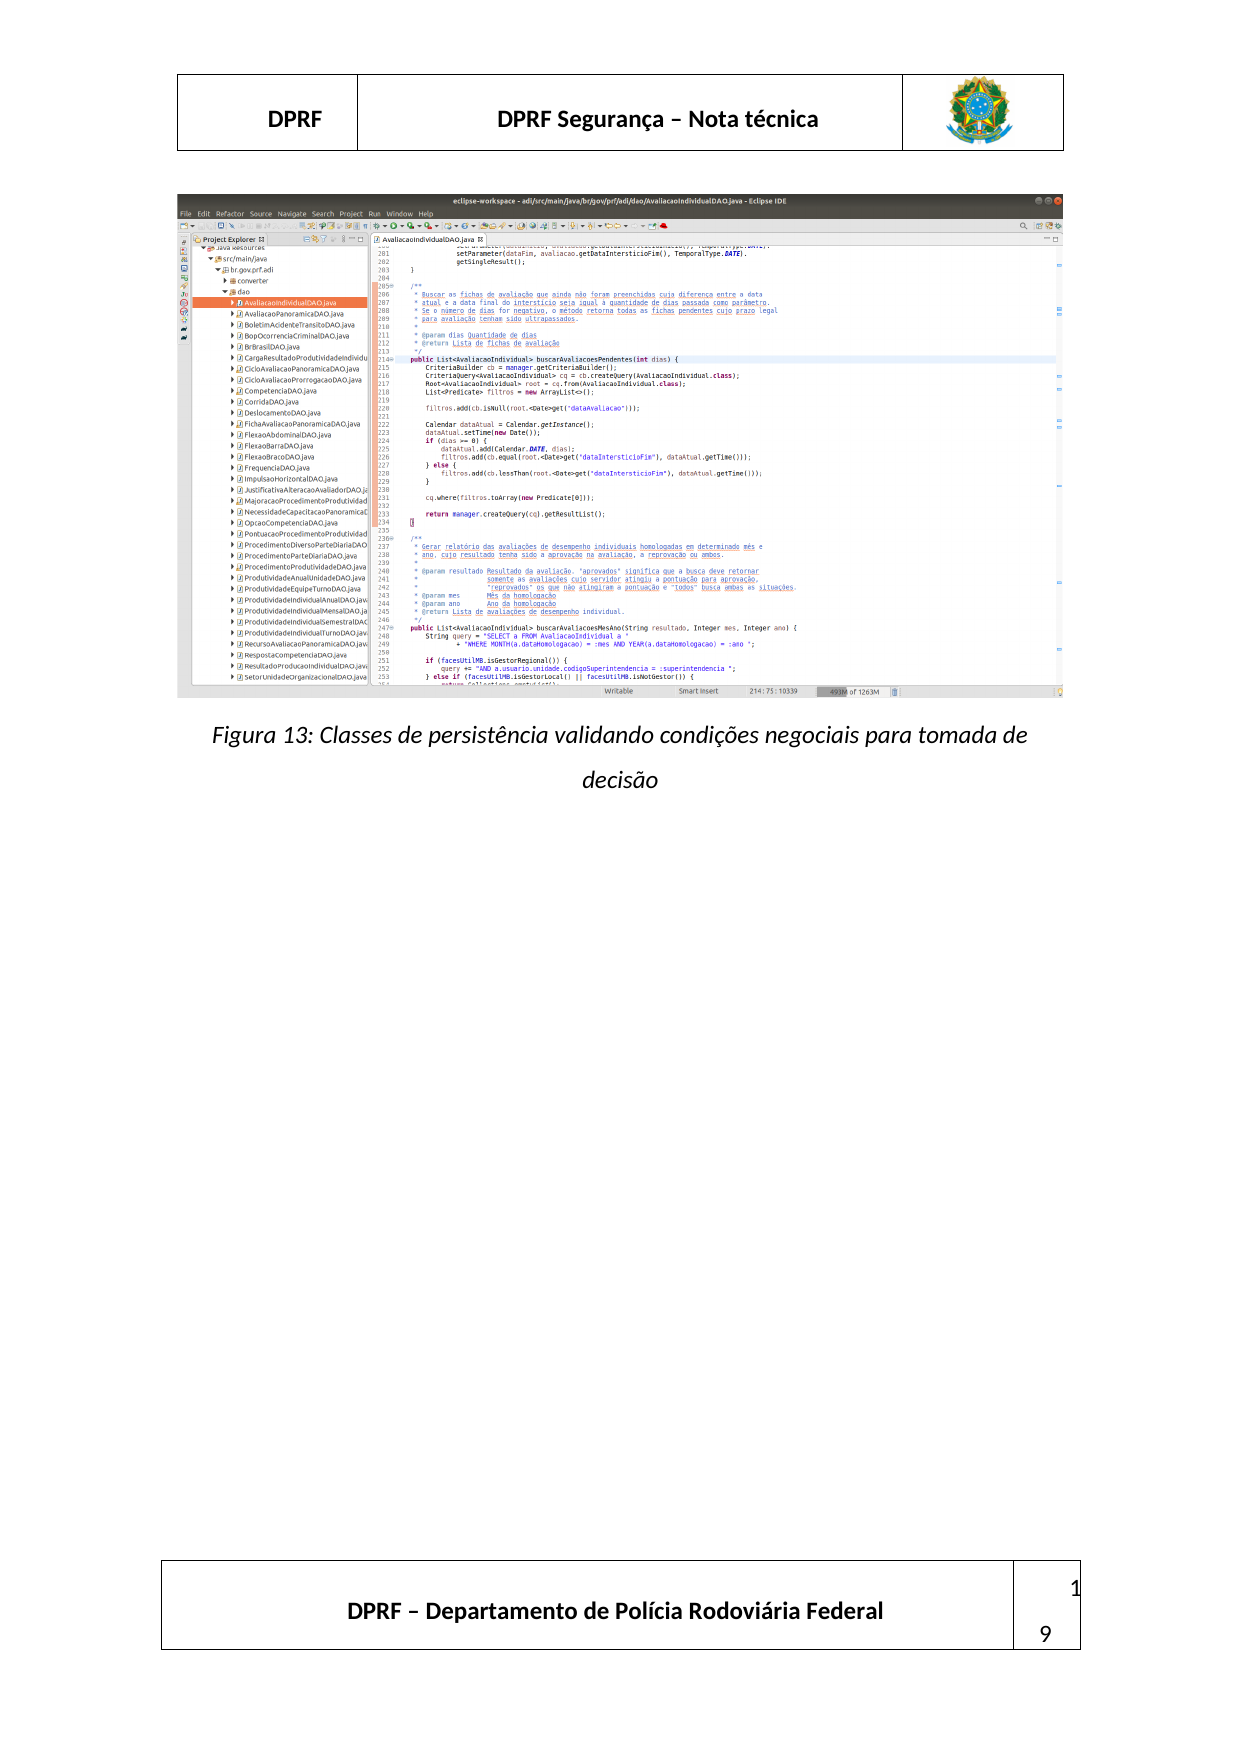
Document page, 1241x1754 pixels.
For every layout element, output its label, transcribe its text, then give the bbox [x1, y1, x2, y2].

text Figura 13: Classes de persistência validando condições negociais para tomada de decisão [177, 698, 1063, 795]
picture [944, 75, 1020, 149]
picture [177, 194, 1063, 698]
